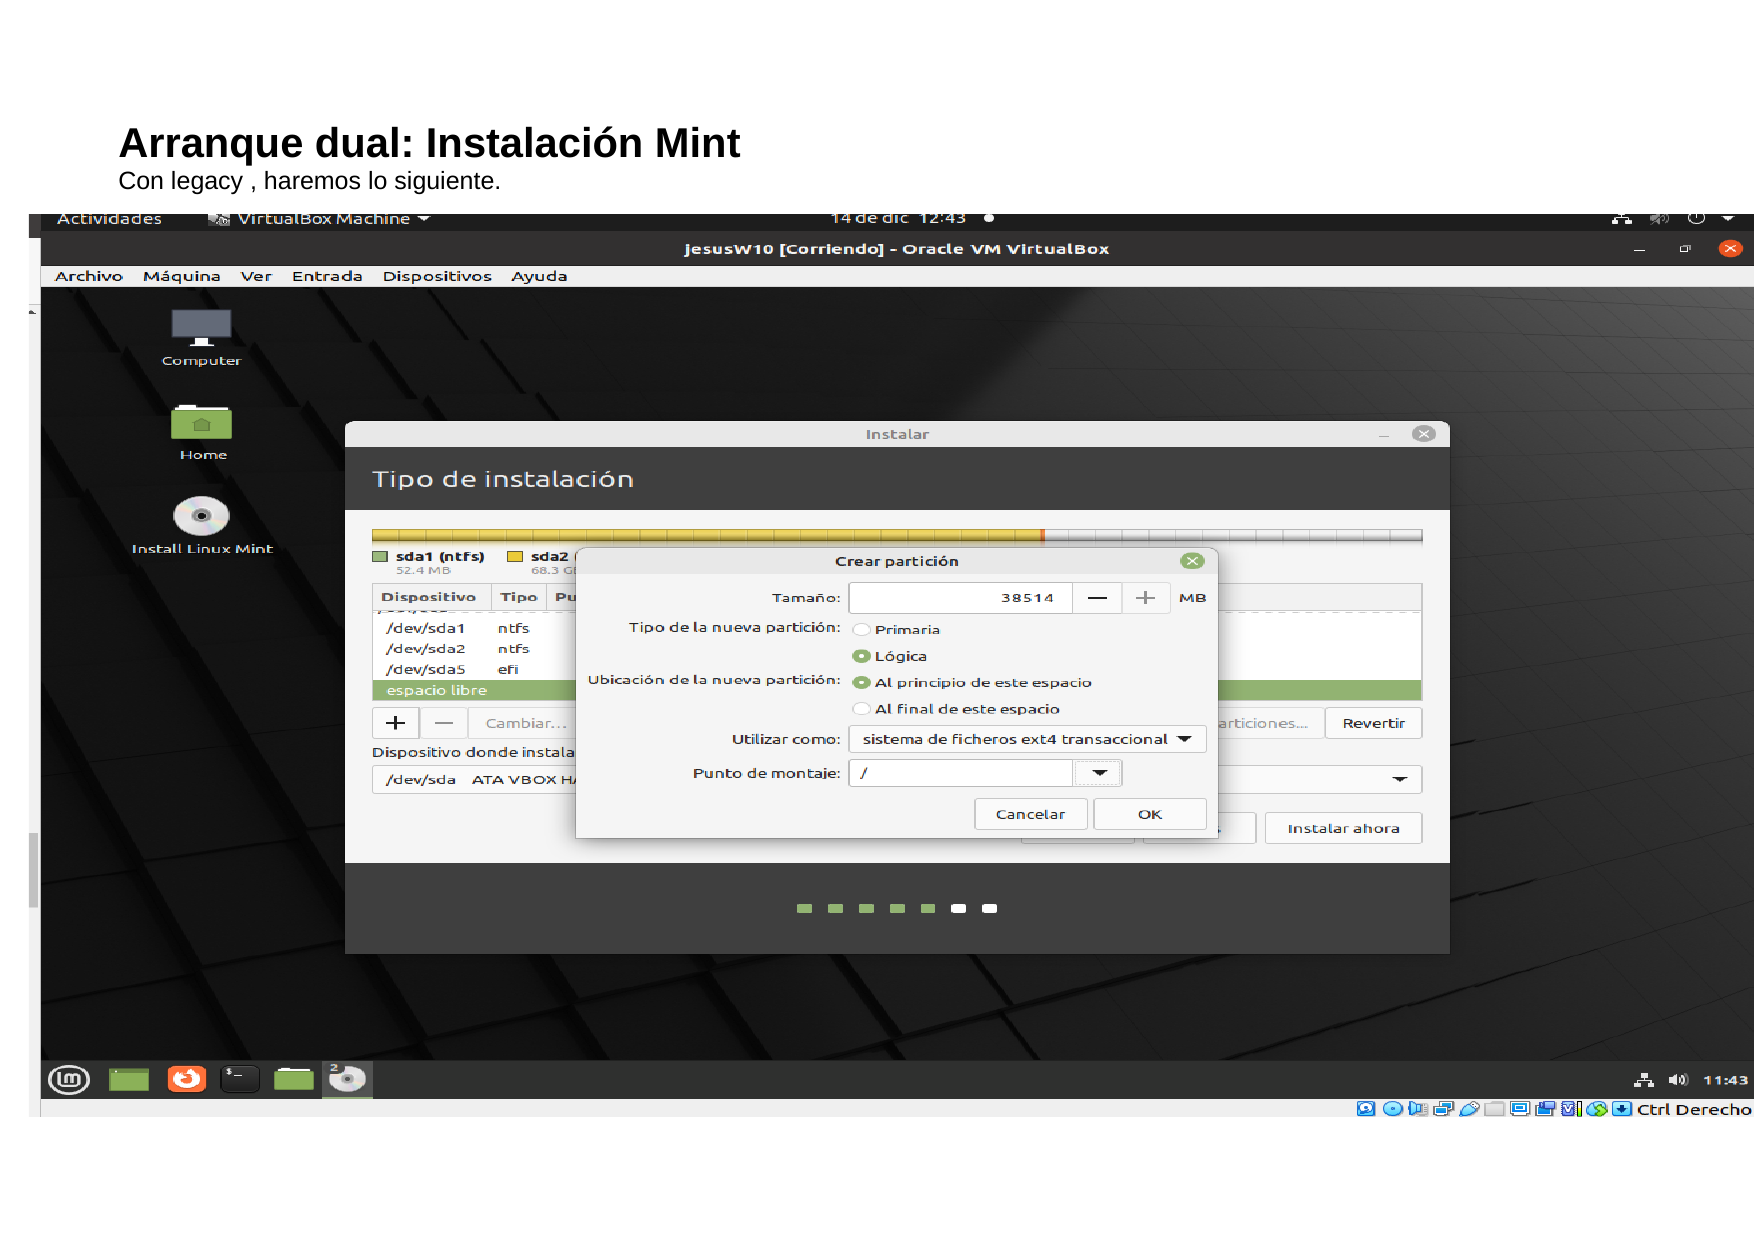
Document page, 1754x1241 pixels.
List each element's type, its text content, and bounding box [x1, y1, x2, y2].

text Arranque dual: Instalación Mint [118, 118, 1636, 166]
picture [28, 214, 1754, 1117]
text Con legacy , haremos lo siguiente. [118, 166, 1636, 195]
